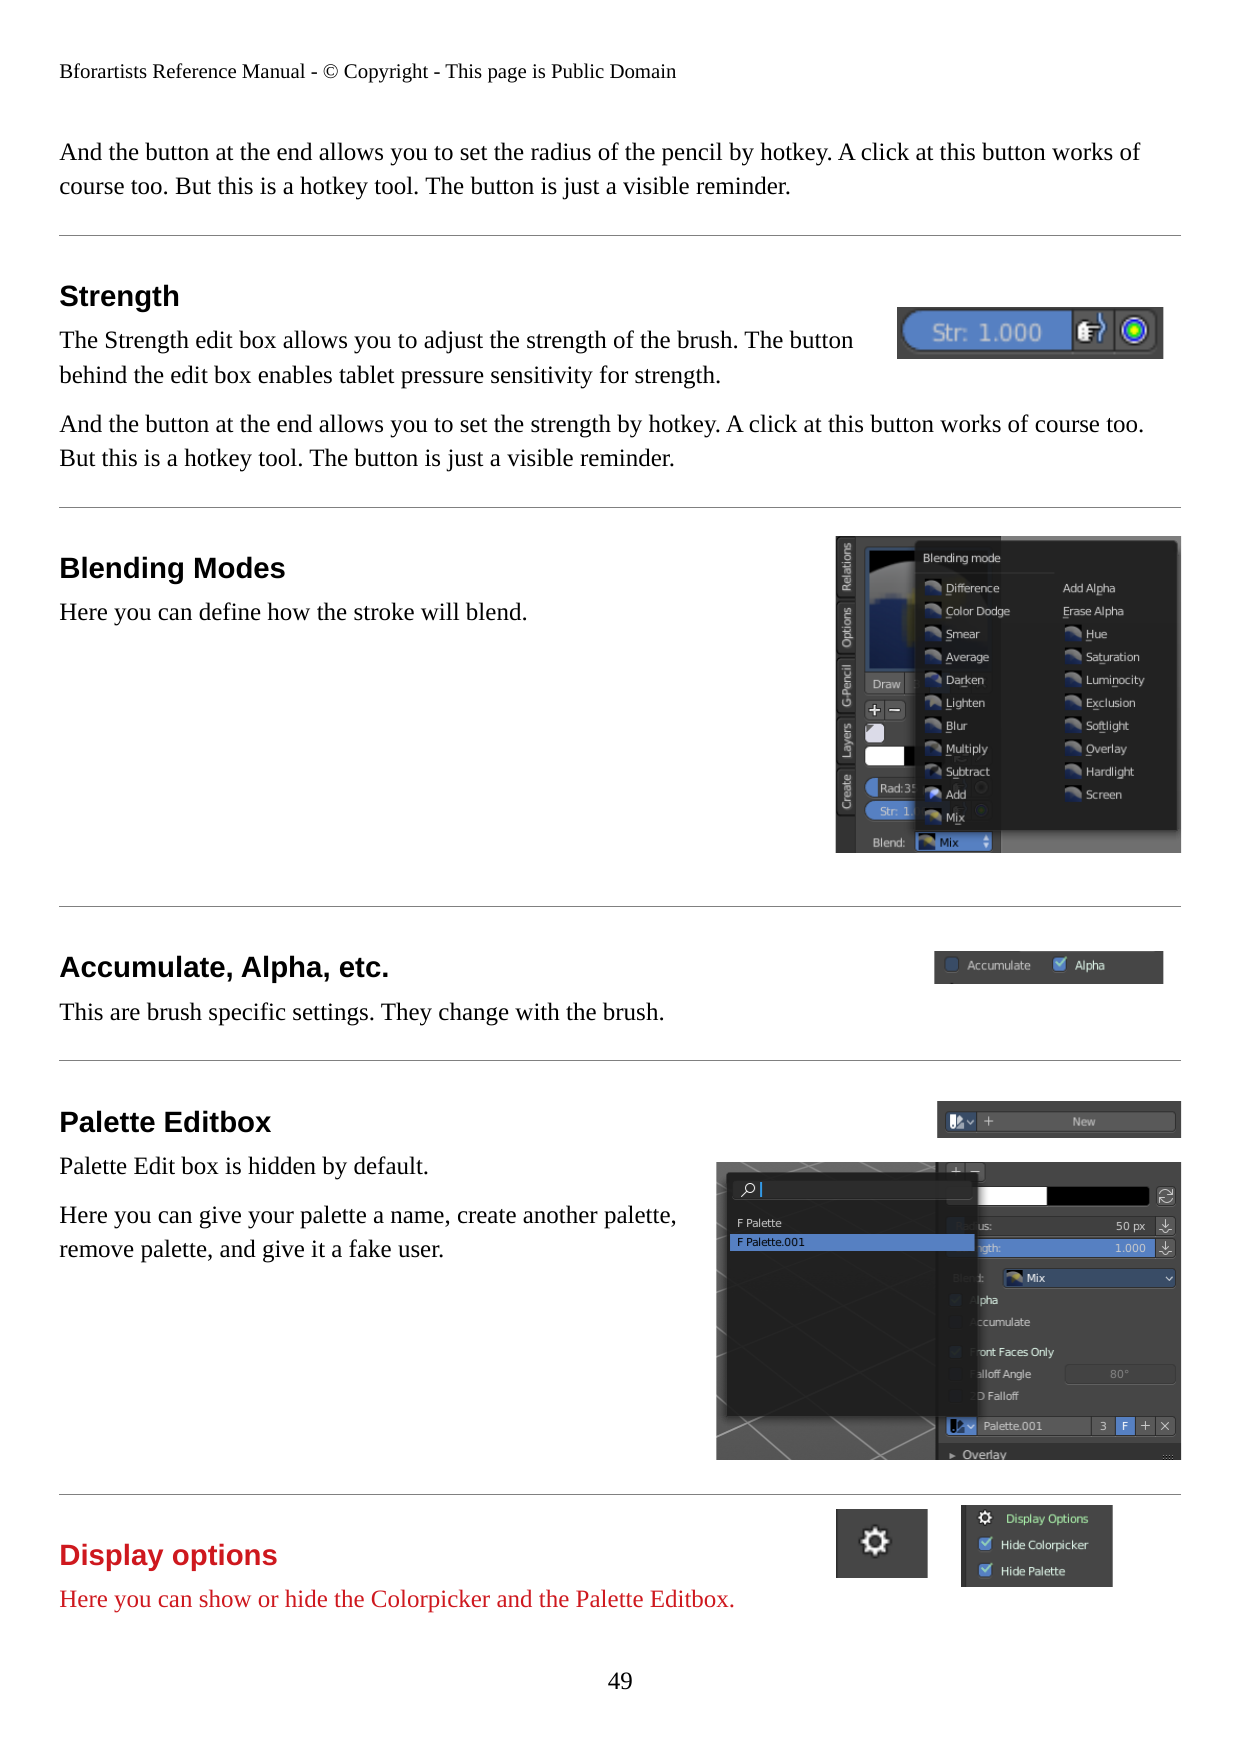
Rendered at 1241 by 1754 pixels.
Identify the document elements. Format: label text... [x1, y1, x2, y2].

subtitle [1113, 1538, 1181, 1572]
text Palette Edit box is hidden by default. [59, 1151, 1181, 1179]
picture [716, 1162, 1182, 1460]
picture [836, 1509, 928, 1578]
picture [897, 307, 1164, 359]
subtitle [928, 1538, 961, 1572]
subtitle Display options [59, 1538, 836, 1572]
text And the button at the end allows you to set the radius of the pencil by hotkey. A click at this button works of course too. But this is a hotkey tool. The button is just a visible reminder. [59, 137, 1181, 200]
text And the button at the end allows you to set the strength by hotkey. A click at this button works of course too. But this is a hotkey tool. The button is just a visible reminder. [59, 409, 1181, 472]
picture [835, 536, 1182, 853]
picture [934, 951, 1164, 984]
picture [961, 1505, 1113, 1587]
subtitle Palette Editbox [59, 1104, 937, 1138]
text The Strength edit box allows you to adjust the strength of the brush. The button behind the edit box enables tablet pressure sensitivity for strength. [59, 325, 1181, 388]
subtitle Blending Modes [59, 551, 835, 585]
text This are brush specific settings. They change with the brush. [59, 997, 1181, 1025]
text Here you can show or hide the Colorpicker and the Palette Editbox. [59, 1584, 1181, 1613]
text Here you can give your palette a name, create another palette, remove palette, and give it a fake user. [59, 1200, 716, 1263]
subtitle Strength [59, 279, 1181, 313]
subtitle Accumulate, Alpha, etc. [59, 950, 1181, 984]
picture [937, 1101, 1182, 1138]
text Here you can define how the stroke will blend. [59, 597, 835, 626]
